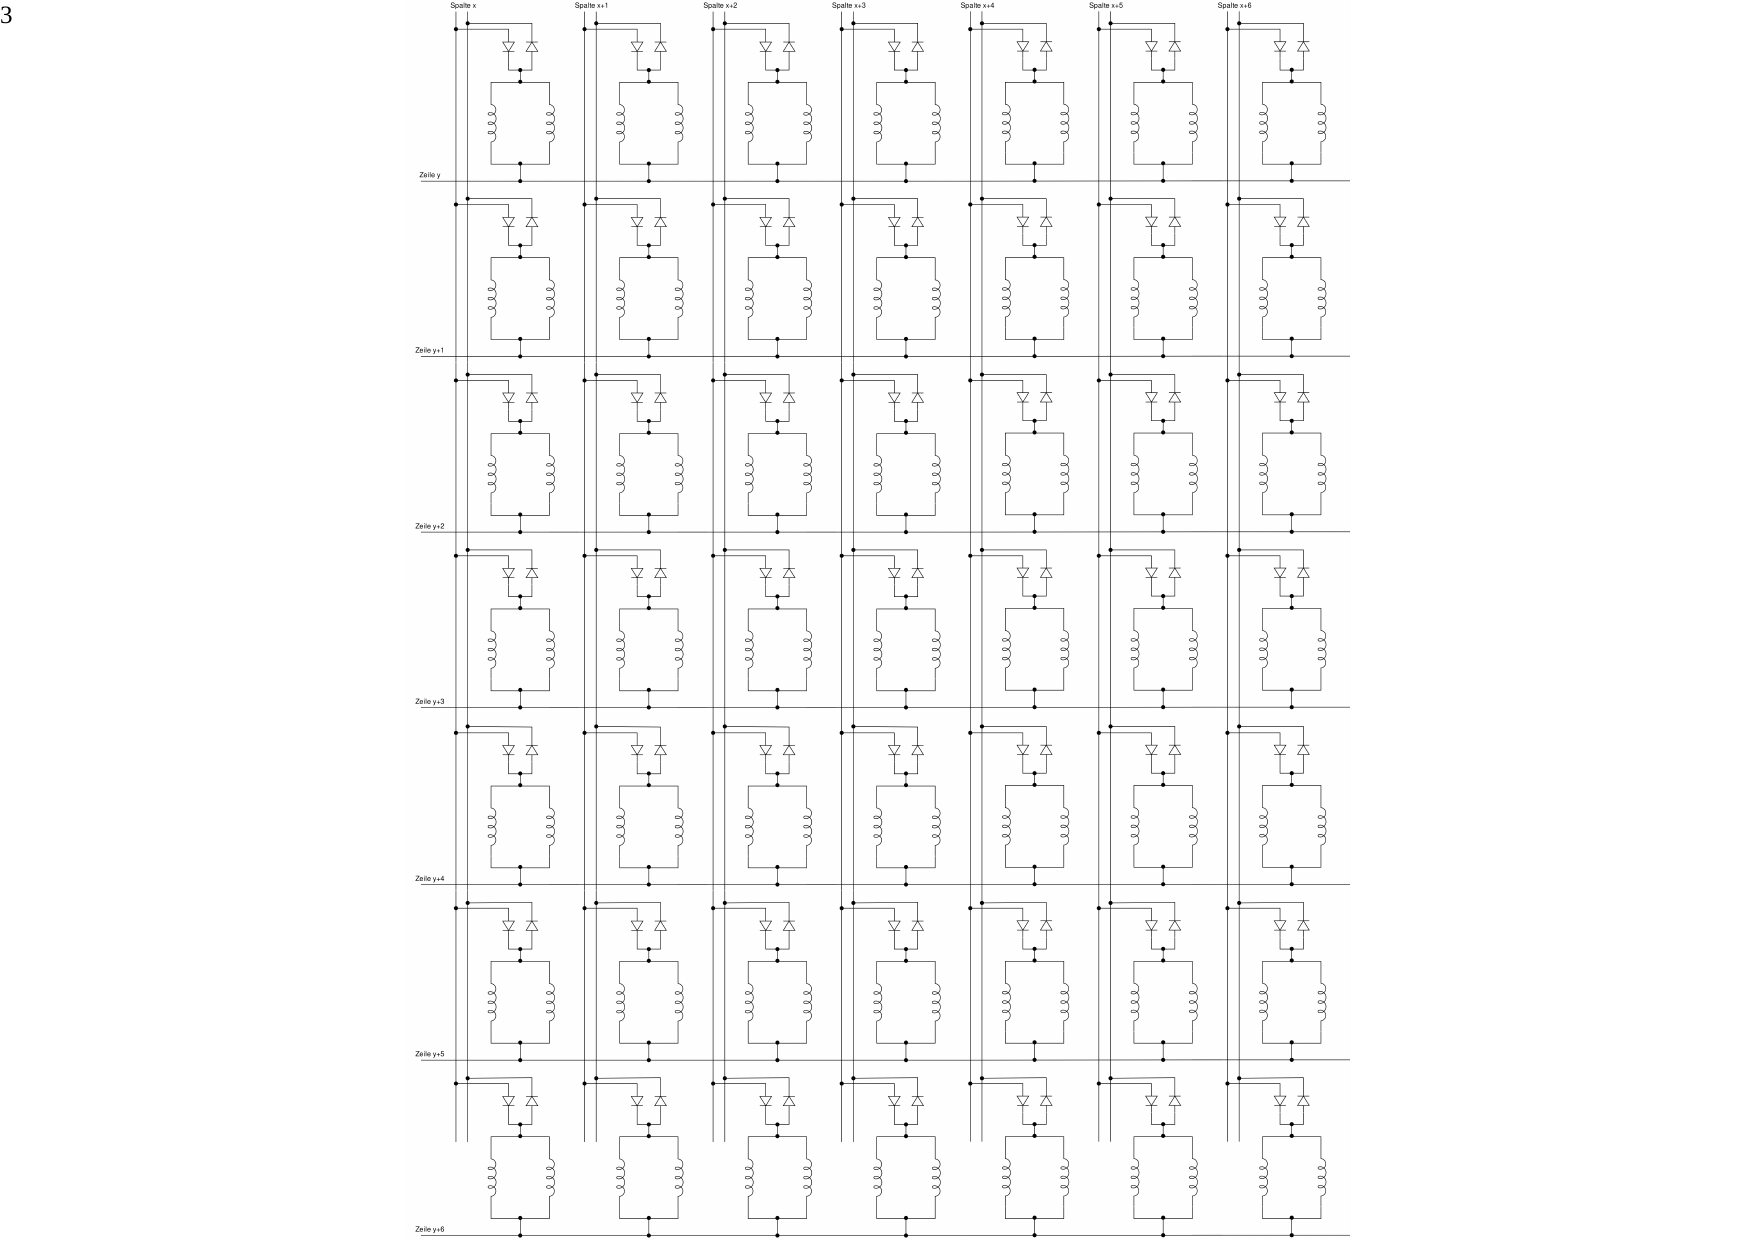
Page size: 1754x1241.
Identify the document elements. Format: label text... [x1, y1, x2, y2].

text [1351, 0, 1754, 29]
text 3 [0, 0, 403, 29]
